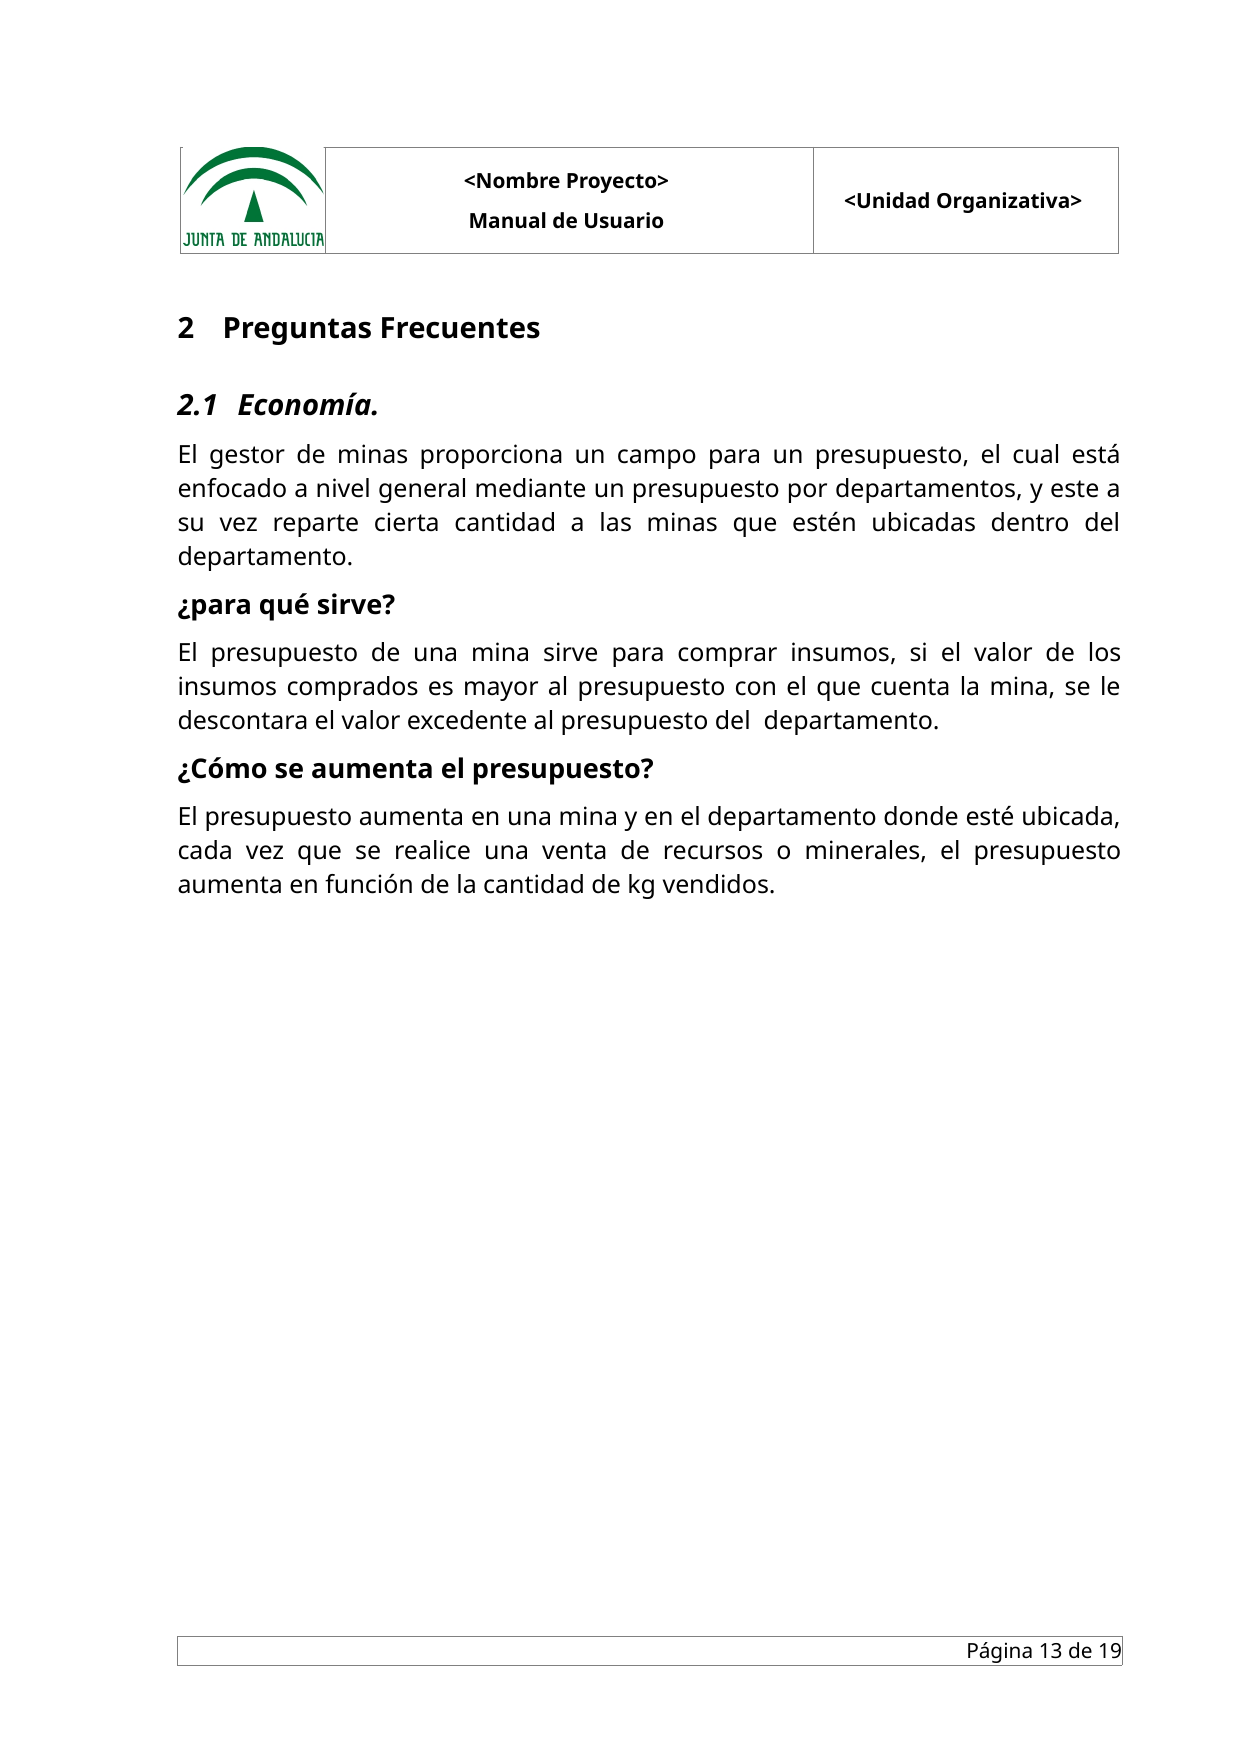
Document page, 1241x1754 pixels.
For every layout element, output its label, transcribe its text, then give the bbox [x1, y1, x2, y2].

subtitle Preguntas Frecuentes [177, 307, 1122, 347]
text El gestor de minas proporciona un campo para un presupuesto, el cual está enfocado a nivel general mediante un presupuesto por departamentos, y este a su vez reparte cierta cantidad a las minas que estén ubicadas dentro del departamento. [177, 436, 1122, 573]
text ¿Cómo se aumenta el presupuesto? [177, 749, 1122, 786]
subtitle Economía. [177, 384, 1122, 424]
text El presupuesto de una mina sirve para comprar insumos, si el valor de los insumos comprados es mayor al presupuesto con el que cuenta la mina, se le descontara el valor excedente al presupuesto del departamento. [177, 634, 1122, 737]
text El presupuesto aumenta en una mina y en el departamento donde esté ubicada, cada vez que se realice una venta de recursos o minerales, el presupuesto aumenta en función de la cantidad de kg vendidos. [177, 798, 1122, 901]
text ¿para qué sirve? [177, 585, 1122, 622]
